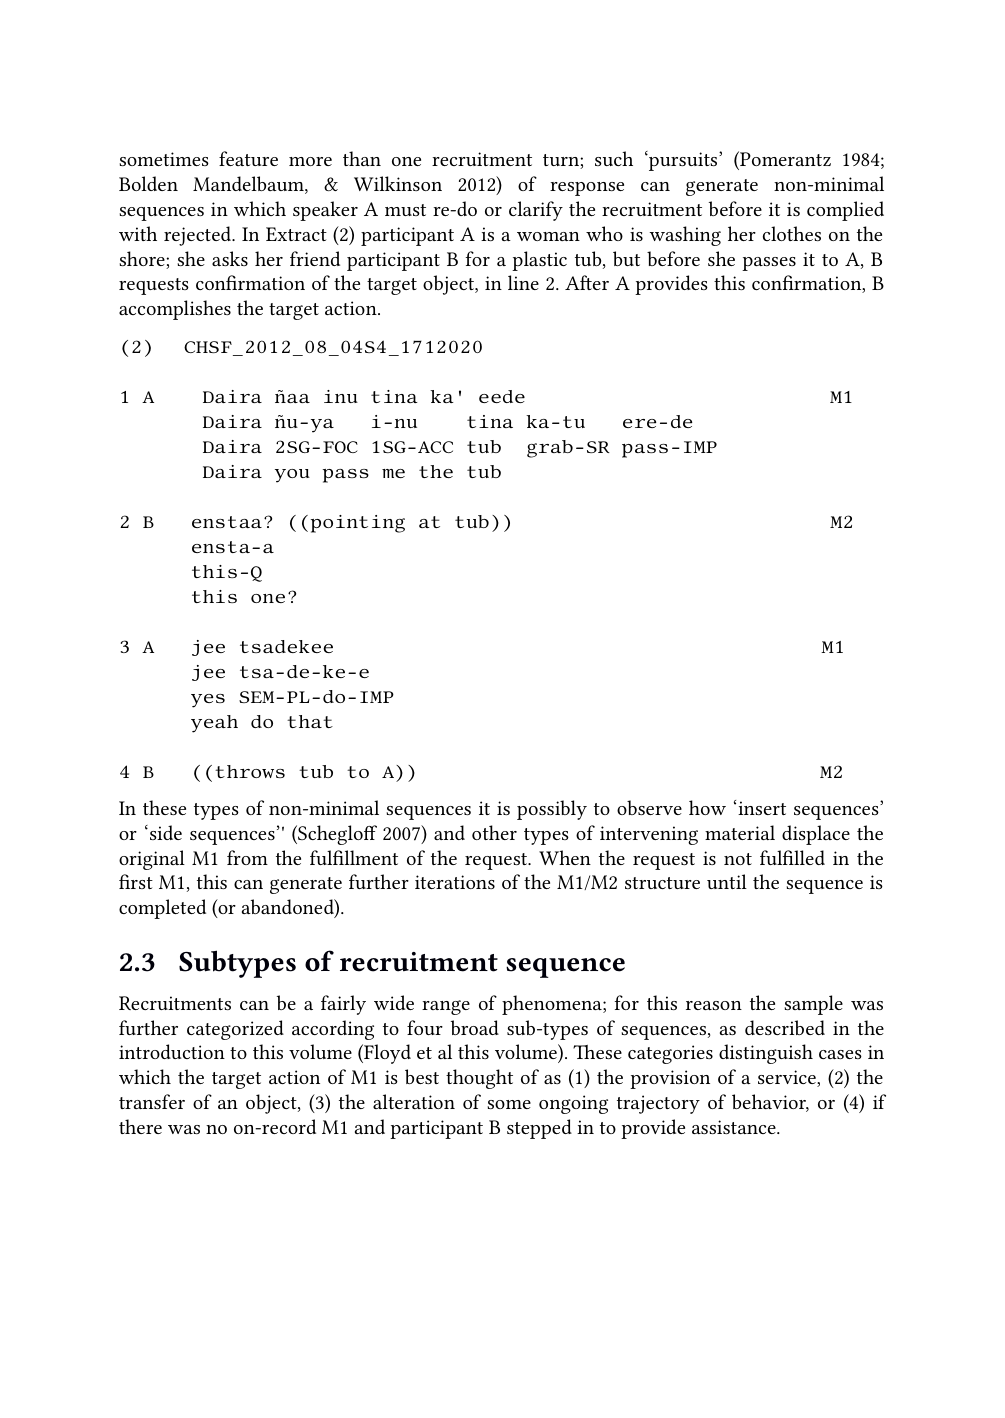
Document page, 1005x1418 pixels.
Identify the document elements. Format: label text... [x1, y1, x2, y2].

list CHSF_2012_08_04S4_1712020 1 A Daira ñaa inu tina ka' eede M1 Daira ñu-ya i-nu tina ka-tu ere-de Daira 2SG-FOC 1SG-ACC tub grab-SR pass-IMP Daira you pass me the tub 2 B enstaa? ((pointing at tub)) M2 ensta-a this-Q this one? 3 A jee tsadekee M1 jee tsa-de-ke-e yes SEM-PL-do-IMP yeah do that 4 B ((throws tub to A)) M2 [118, 333, 886, 783]
text In these types of non-minimal sequences it is possibly to observe how ‘insert sequences’ or ‘side sequences’' (Schegloff 2007) and other types of intervening material displace the original M1 from the fulfillment of the request. When the request is not fulfilled in the first M1, this can generate further iterations of the M1/M2 structure until the sequence is completed (or abandoned). [118, 796, 886, 919]
text Recruitments can be a fairly wide range of phenomena; for this reason the sample was further categorized according to four broad sub-types of sequences, as described in the introduction to this volume (Floyd et al this volume). These categories distinguish cases in which the target action of M1 is best thought of as (1) the provision of a service, (2) the transfer of an object, (3) the alteration of some ongoing trajectory of behavior, or (4) if there was no on-record M1 and participant B stepped in to provide assistance. [118, 990, 886, 1139]
subtitle Subtypes of recruitment sequence [118, 944, 886, 978]
text sometimes feature more than one recruitment turn; such ‘pursuits’ (Pomerantz 1984; Bolden Mandelbaum, & Wilkinson 2012) of response can generate non-minimal sequences in which speaker A must re-do or clarify the recruitment before it is complied with rejected. In Extract (2) participant A is a woman who is washing her clothes on the shore; she asks her friend participant B for a plastic tub, but before she passes it to A, B requests confirmation of the target object, in line 2. After A provides this confirmation, B accomplishes the target action. [118, 147, 886, 321]
